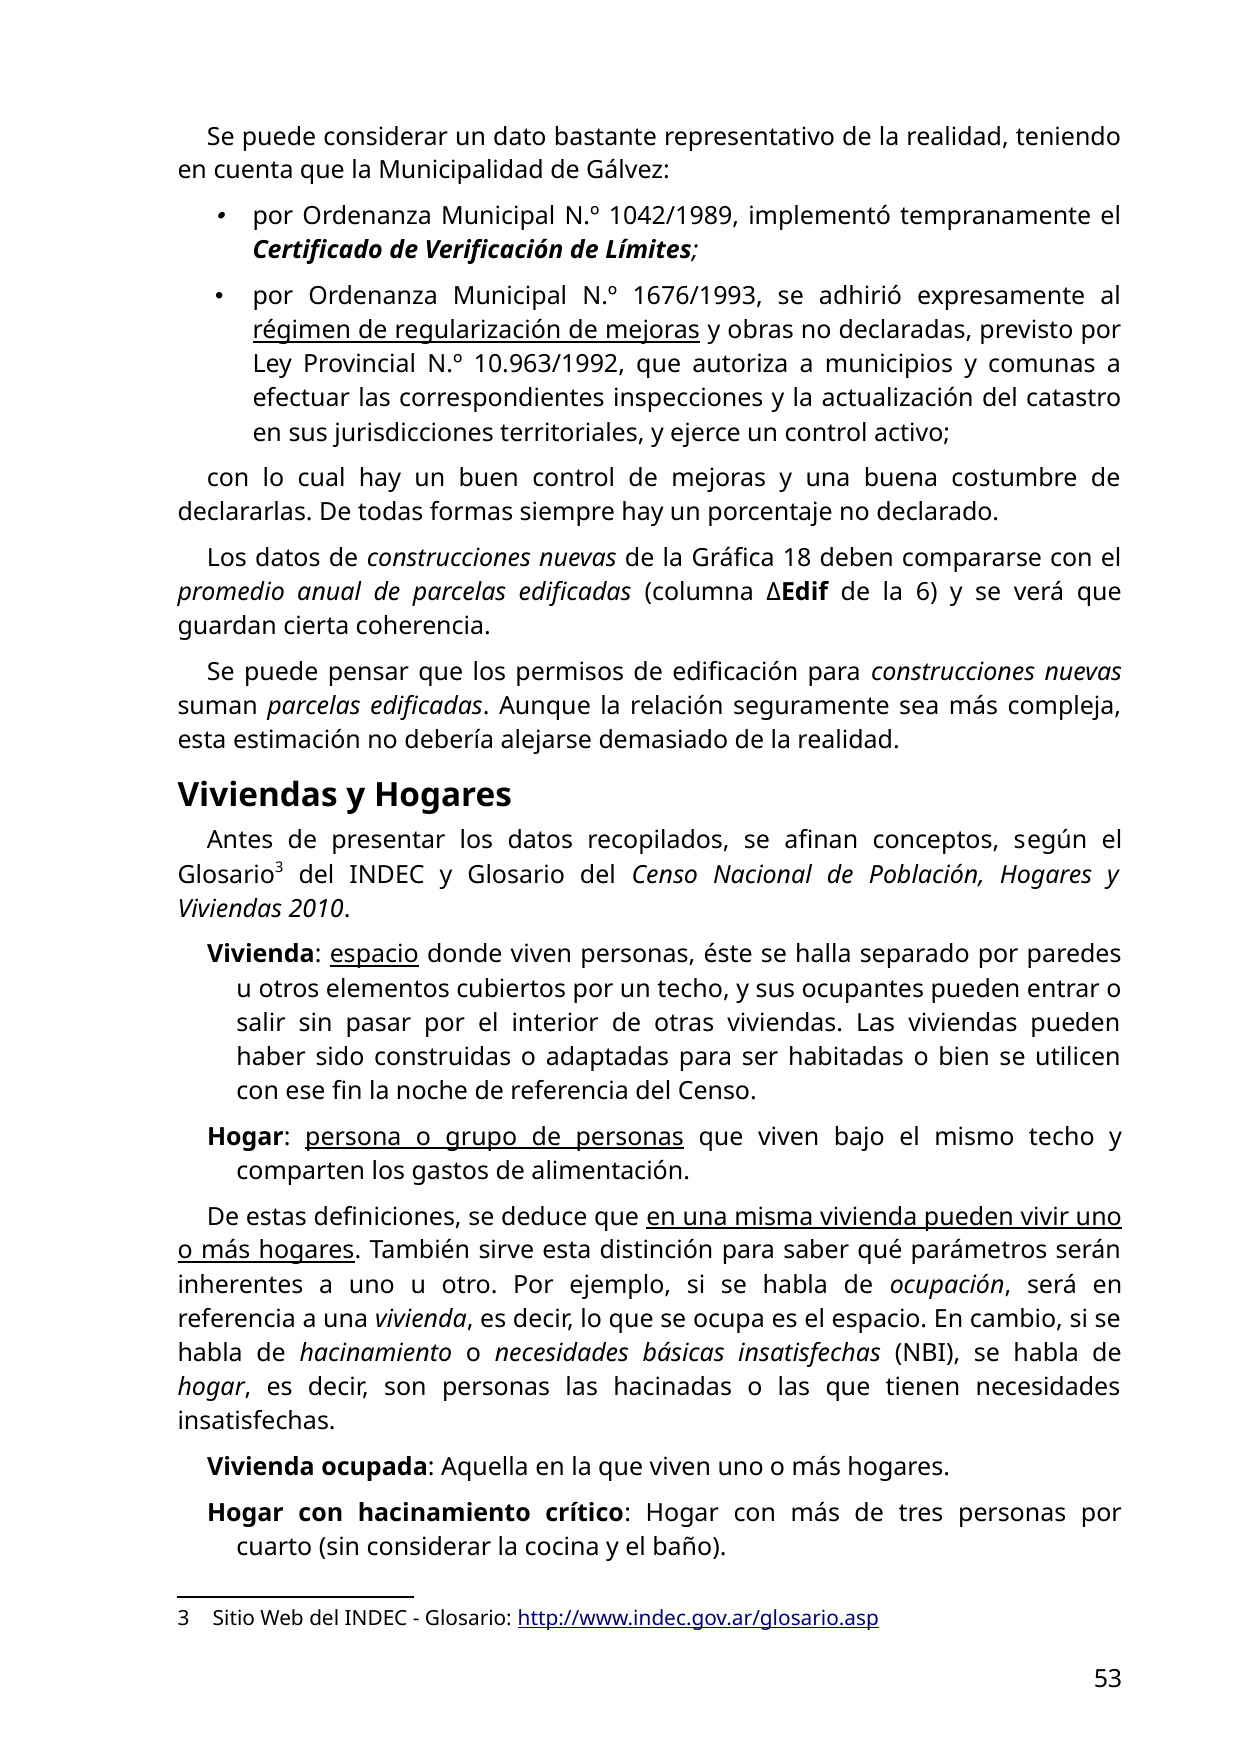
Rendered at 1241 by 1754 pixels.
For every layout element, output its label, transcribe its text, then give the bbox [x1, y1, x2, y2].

text Vivienda ocupada: Aquella en la que viven uno o más hogares. [207, 1448, 1122, 1482]
text Los datos de construcciones nuevas de la Gráfica 18 deben compararse con el promedio anual de parcelas edificadas (columna ΔEdif de la Tabla 6) y se verá que guardan cierta coherencia. [177, 540, 1122, 642]
text Se puede pensar que los permisos de edificación para construcciones nuevas suman parcelas edificadas. Aunque la relación seguramente sea más compleja, esta estimación no debería alejarse demasiado de la realidad. [177, 654, 1122, 756]
list por Ordenanza Municipal N.º 1676/1993, se adhirió expresamente al régimen de regularización de mejoras y obras no declaradas, previsto por Ley Provincial N.º 10.963/1992, que autoriza a municipios y comunas a efectuar las correspondientes inspecciones y la actualización del catastro en sus jurisdicciones territoriales, y ejerce un control activo; [215, 278, 1122, 448]
list por Ordenanza Municipal N.º 1042/1989, implementó tempranamente el Certificado de Verificación de Límites; [215, 198, 1122, 266]
text Sitio Web del INDEC - Glosario: http://www.indec.gov.ar/glosario.asp [177, 1603, 1122, 1631]
text Hogar con hacinamiento crítico: Hogar con más de tres personas por cuarto (sin considerar la cocina y el baño). [207, 1494, 1122, 1562]
text Se puede considerar un dato bastante representativo de la realidad, teniendo en cuenta que la Municipalidad de Gálvez: [177, 118, 1122, 186]
text con lo cual hay un buen control de mejoras y una buena costumbre de declararlas. De todas formas siempre hay un porcentaje no declarado. [177, 460, 1122, 528]
subtitle Viviendas y Hogares [177, 771, 1122, 816]
text Antes de presentar los datos recopilados, se afinan conceptos, según el Glosario del INDEC y Glosario del Censo Nacional de Población, Hogares y Viviendas 2010. [177, 822, 1122, 924]
text Hogar: persona o grupo de personas que viven bajo el mismo techo y comparten los gastos de alimentación. [207, 1118, 1122, 1186]
text De estas definiciones, se deduce que en una misma vivienda pueden vivir uno o más hogares. También sirve esta distinción para saber qué parámetros serán inherentes a uno u otro. Por ejemplo, si se habla de ocupación, será en referencia a una vivienda, es decir, lo que se ocupa es el espacio. En cambio, si se habla de hacinamiento o necesidades básicas insatisfechas (NBI), se habla de hogar, es decir, son personas las hacinadas o las que tienen necesidades insatisfechas. [177, 1198, 1122, 1437]
text Vivienda: espacio donde viven personas, éste se halla separado por paredes u otros elementos cubiertos por un techo, y sus ocupantes pueden entrar o salir sin pasar por el interior de otras viviendas. Las viviendas pueden haber sido construidas o adaptadas para ser habitadas o bien se utilicen con ese fin la noche de referencia del Censo. [207, 936, 1122, 1106]
